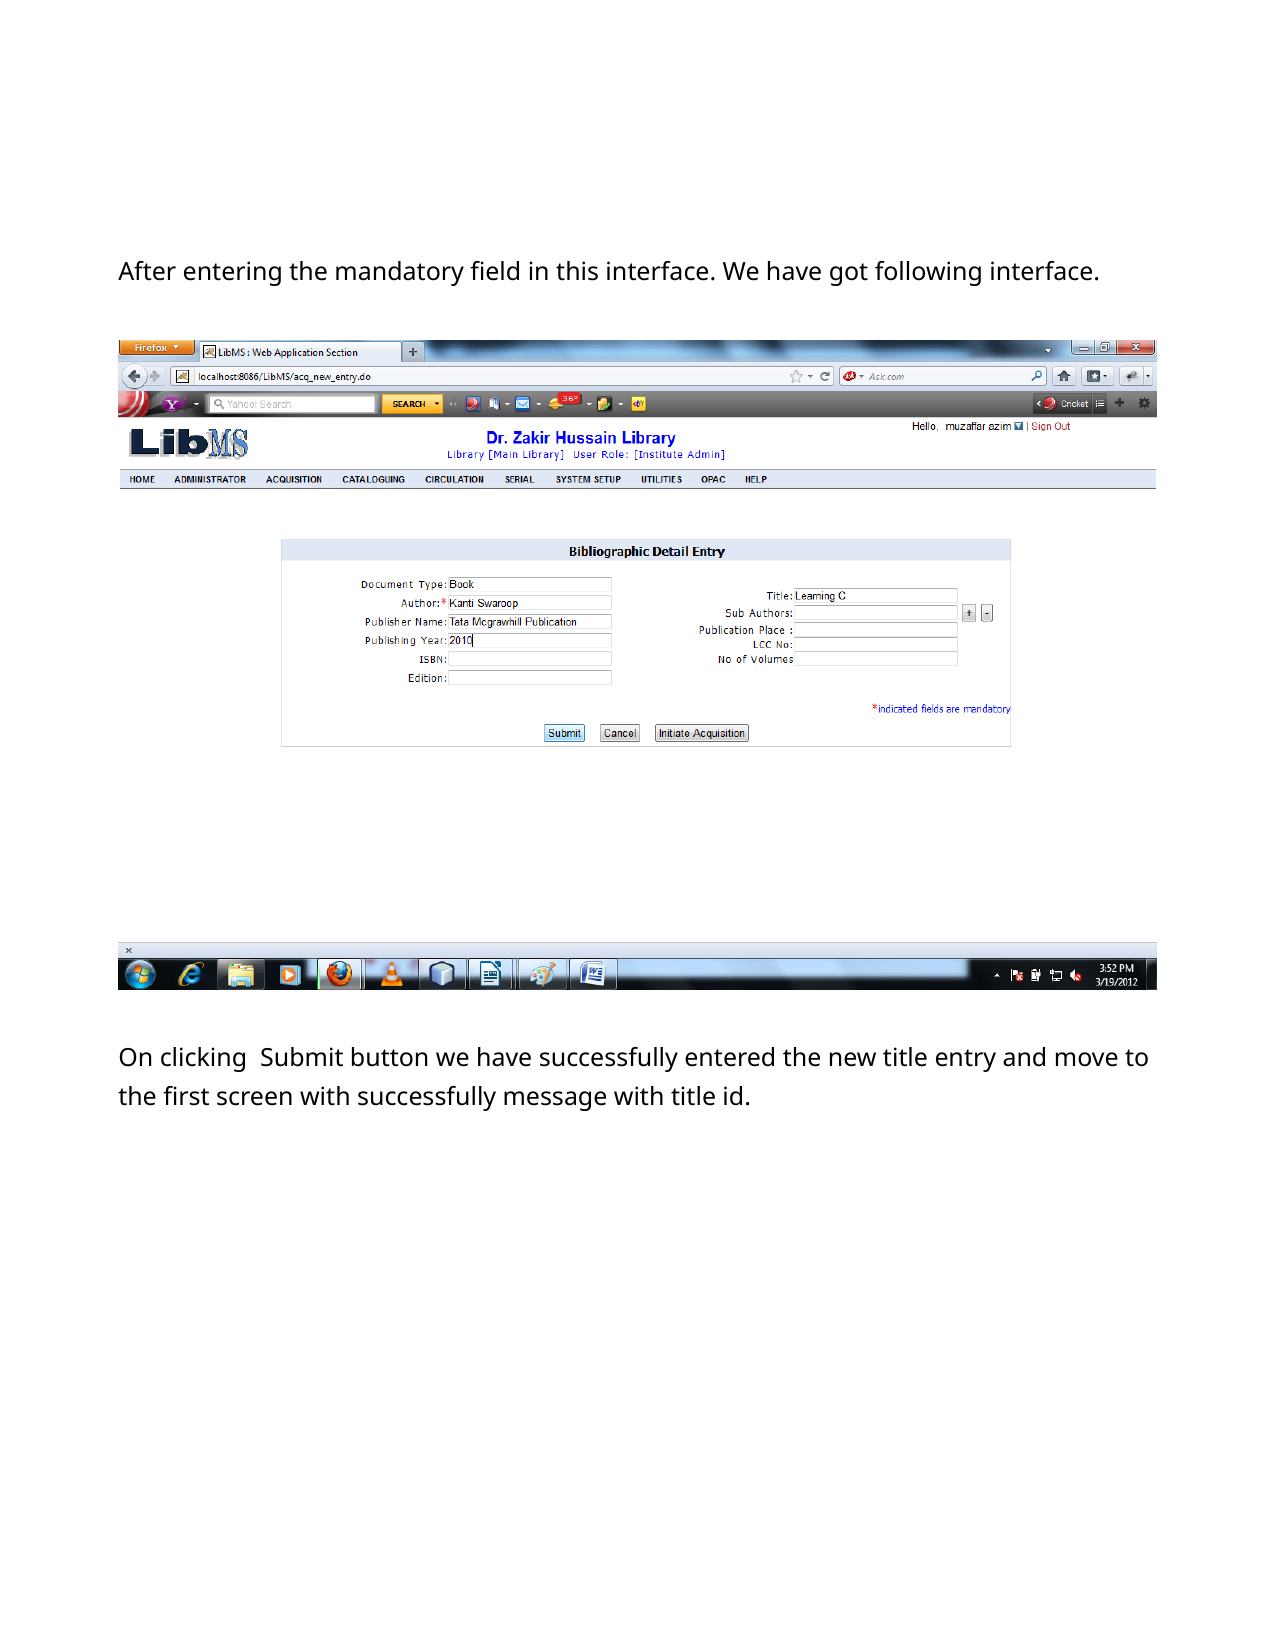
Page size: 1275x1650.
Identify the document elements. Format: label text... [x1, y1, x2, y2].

text After entering the mandatory field in this interface. We have got following interface. [118, 253, 1157, 287]
picture [118, 340, 1157, 990]
text On clicking Submit button we have successfully entered the new title entry and move to the first screen with successfully message with title id. [118, 1039, 1157, 1113]
